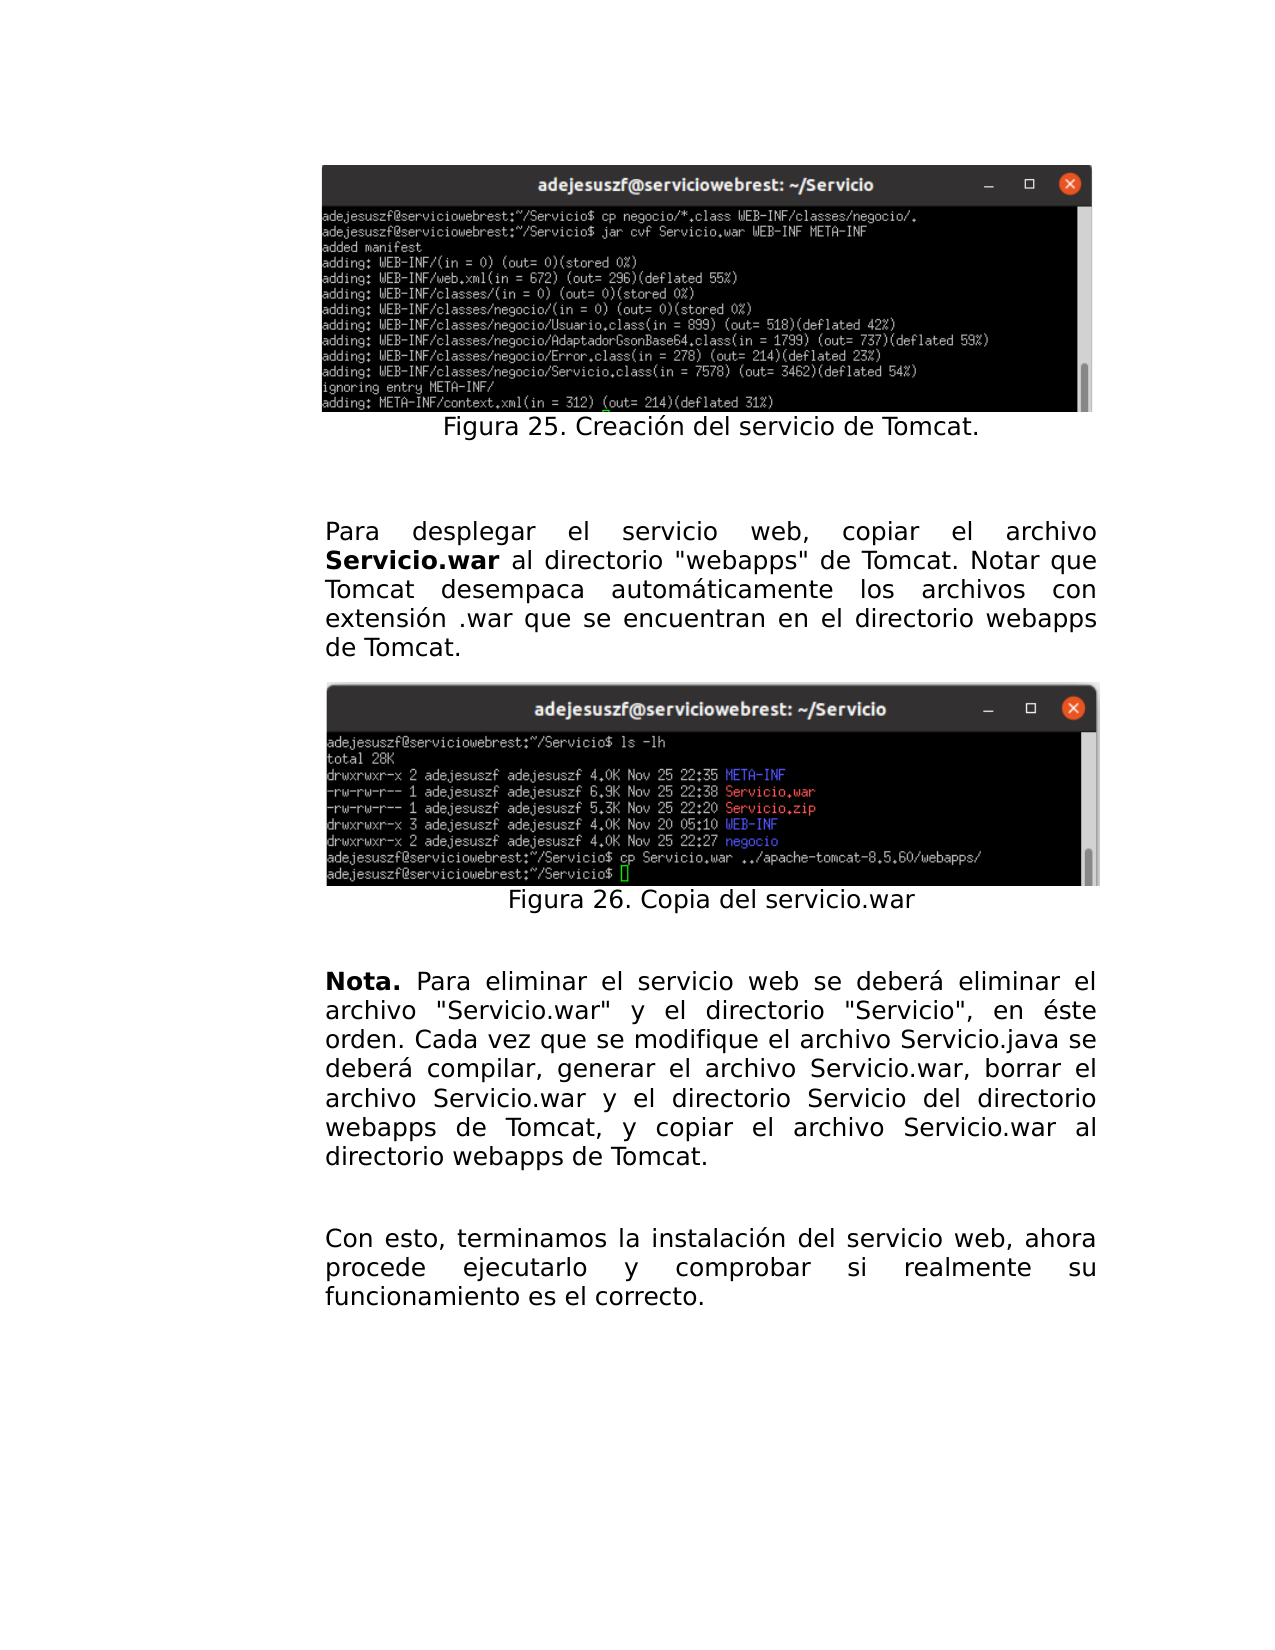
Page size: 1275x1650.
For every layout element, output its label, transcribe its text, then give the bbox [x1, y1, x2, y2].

text Nota. Para eliminar el servicio web se deberá eliminar el archivo "Servicio.war" y el directorio "Servicio", en éste orden. Cada vez que se modifique el archivo Servicio.java se deberá compilar, generar el archivo Servicio.war, borrar el archivo Servicio.war y el directorio Servicio del directorio webapps de Tomcat, y copiar el archivo Servicio.war al directorio webapps de Tomcat. [325, 967, 1098, 1171]
picture [642, 748, 1100, 886]
text Para desplegar el servicio web, copiar el archivo Servicio.war al directorio "webapps" de Tomcat. Notar que Tomcat desempaca automáticamente los archivos con extensión .war que se encuentran en el directorio webapps de Tomcat. [325, 517, 1098, 662]
text Figura 26. Copia del servicio.war [325, 674, 1098, 915]
text Con esto, terminamos la instalación del servicio web, ahora procede ejecutarlo y comprobar si realmente su funcionamiento es el correcto. [325, 1224, 1098, 1311]
picture [978, 227, 1093, 412]
text Figura 25. Creación del servicio de Tomcat. [325, 382, 1098, 441]
